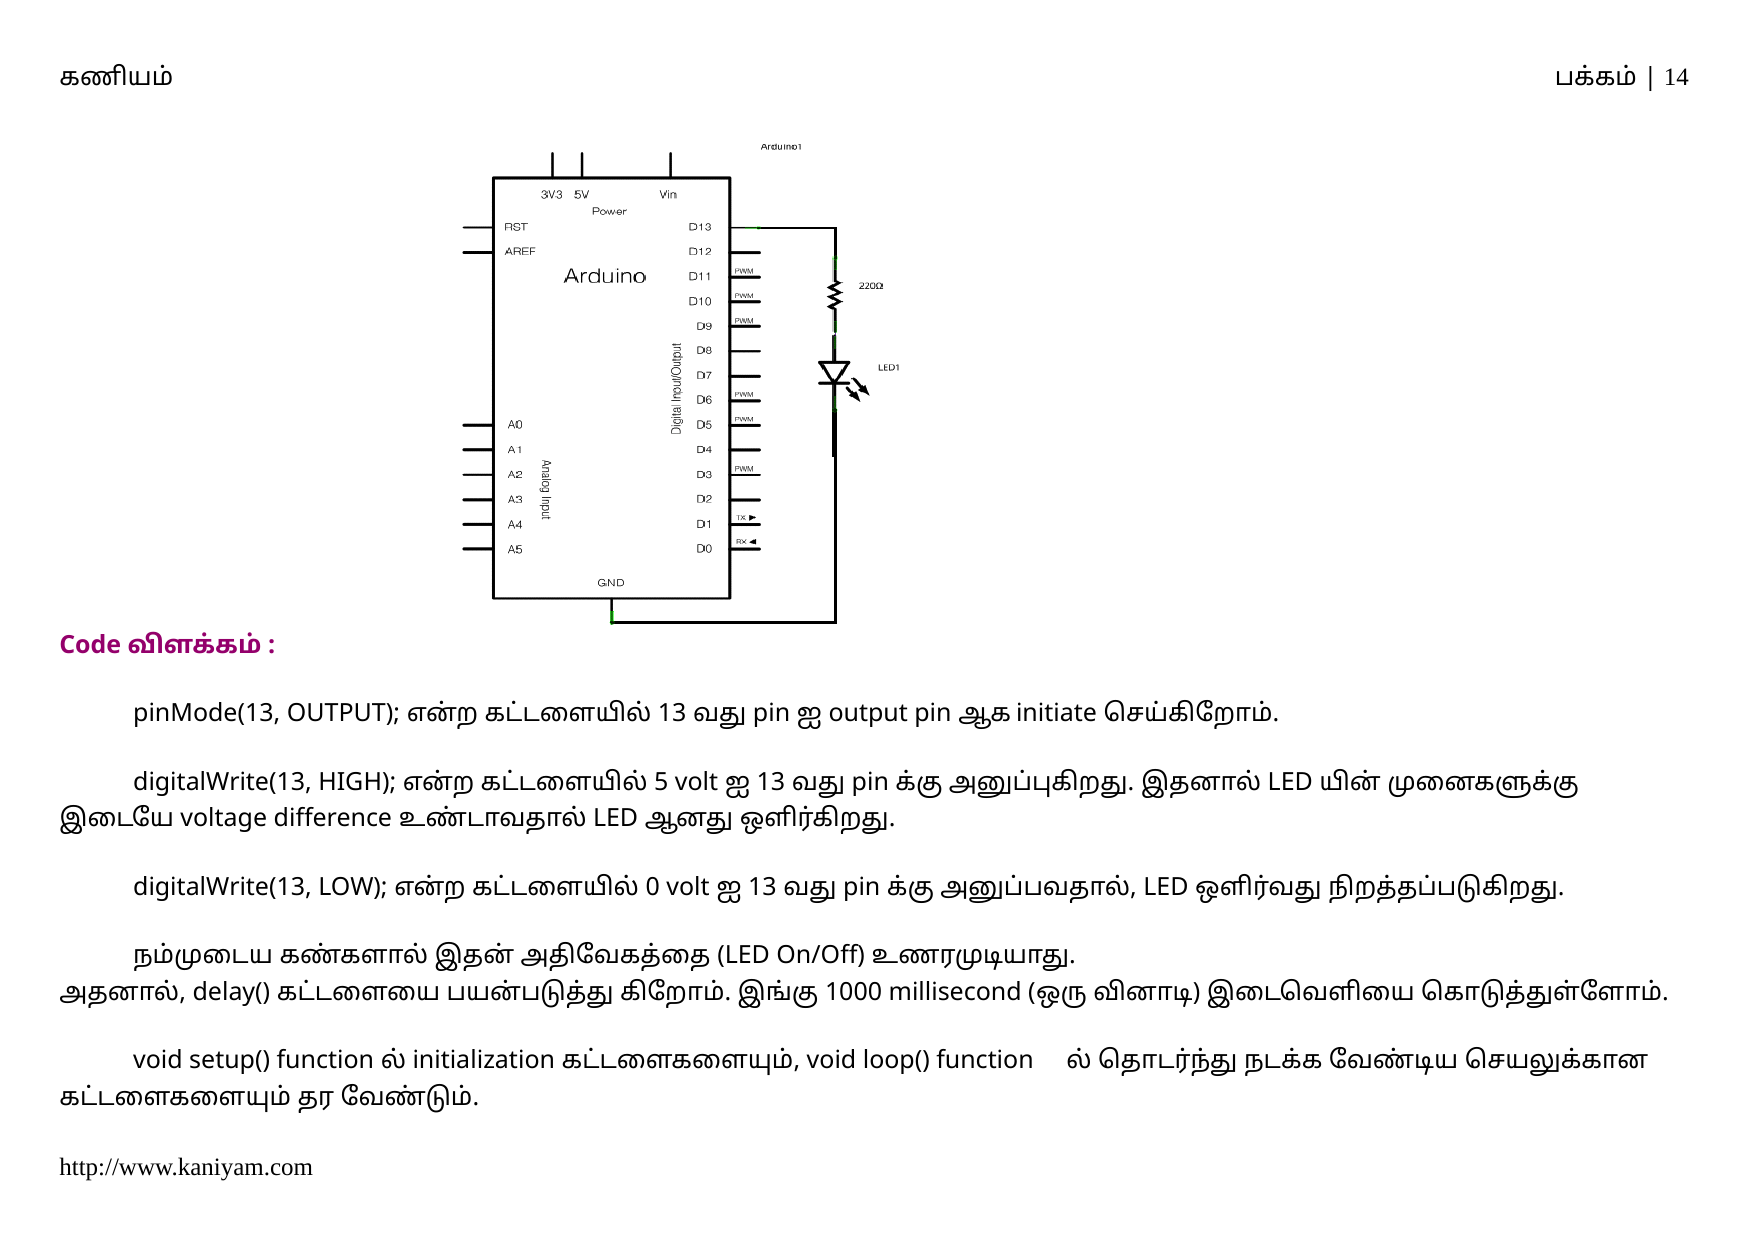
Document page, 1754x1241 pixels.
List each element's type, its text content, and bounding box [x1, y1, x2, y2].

text அதனால், delay() கட்டளையை பயன்படுத்து கிறோம். இங்கு 1000 millisecond (ஒரு வினாடி) இடைவெளியை கொடுத்துள்ளோம். [59, 973, 1695, 1011]
text digitalWrite(13, LOW); என்ற கட்டளையில் 0 volt ஐ 13 வது pin க்கு அனுப்பவதால், LED ஒளிர்வது நிறத்தப்படுகிறது. [59, 868, 1695, 905]
text void setup() function ல் initialization கட்டளைகளையும், void loop() function ல் தொடர்ந்து நடக்க வேண்டிய செயலுக்கான கட்டளைகளையும் தர வேண்டும். [59, 1042, 1695, 1116]
text நம்முடைய கண்களால் இதன் அதிவேகத்தை (LED On/Off) உணரமுடியாது. [59, 937, 1695, 973]
text digitalWrite(13, HIGH); என்ற கட்டளையில் 5 volt ஐ 13 வது pin க்கு அனுப்புகிறது. இதனால் LED யின் முனைகளுக்கு இடையே voltage difference உண்டாவதால் LED ஆனது ஒளிர்கிறது. [59, 763, 1695, 837]
text pinMode(13, OUTPUT); என்ற கட்டளையில் 13 வது pin ஐ output pin ஆகinitiate செய்கிறோம். [59, 695, 1695, 732]
text Code விளக்கம் : [59, 627, 1695, 664]
